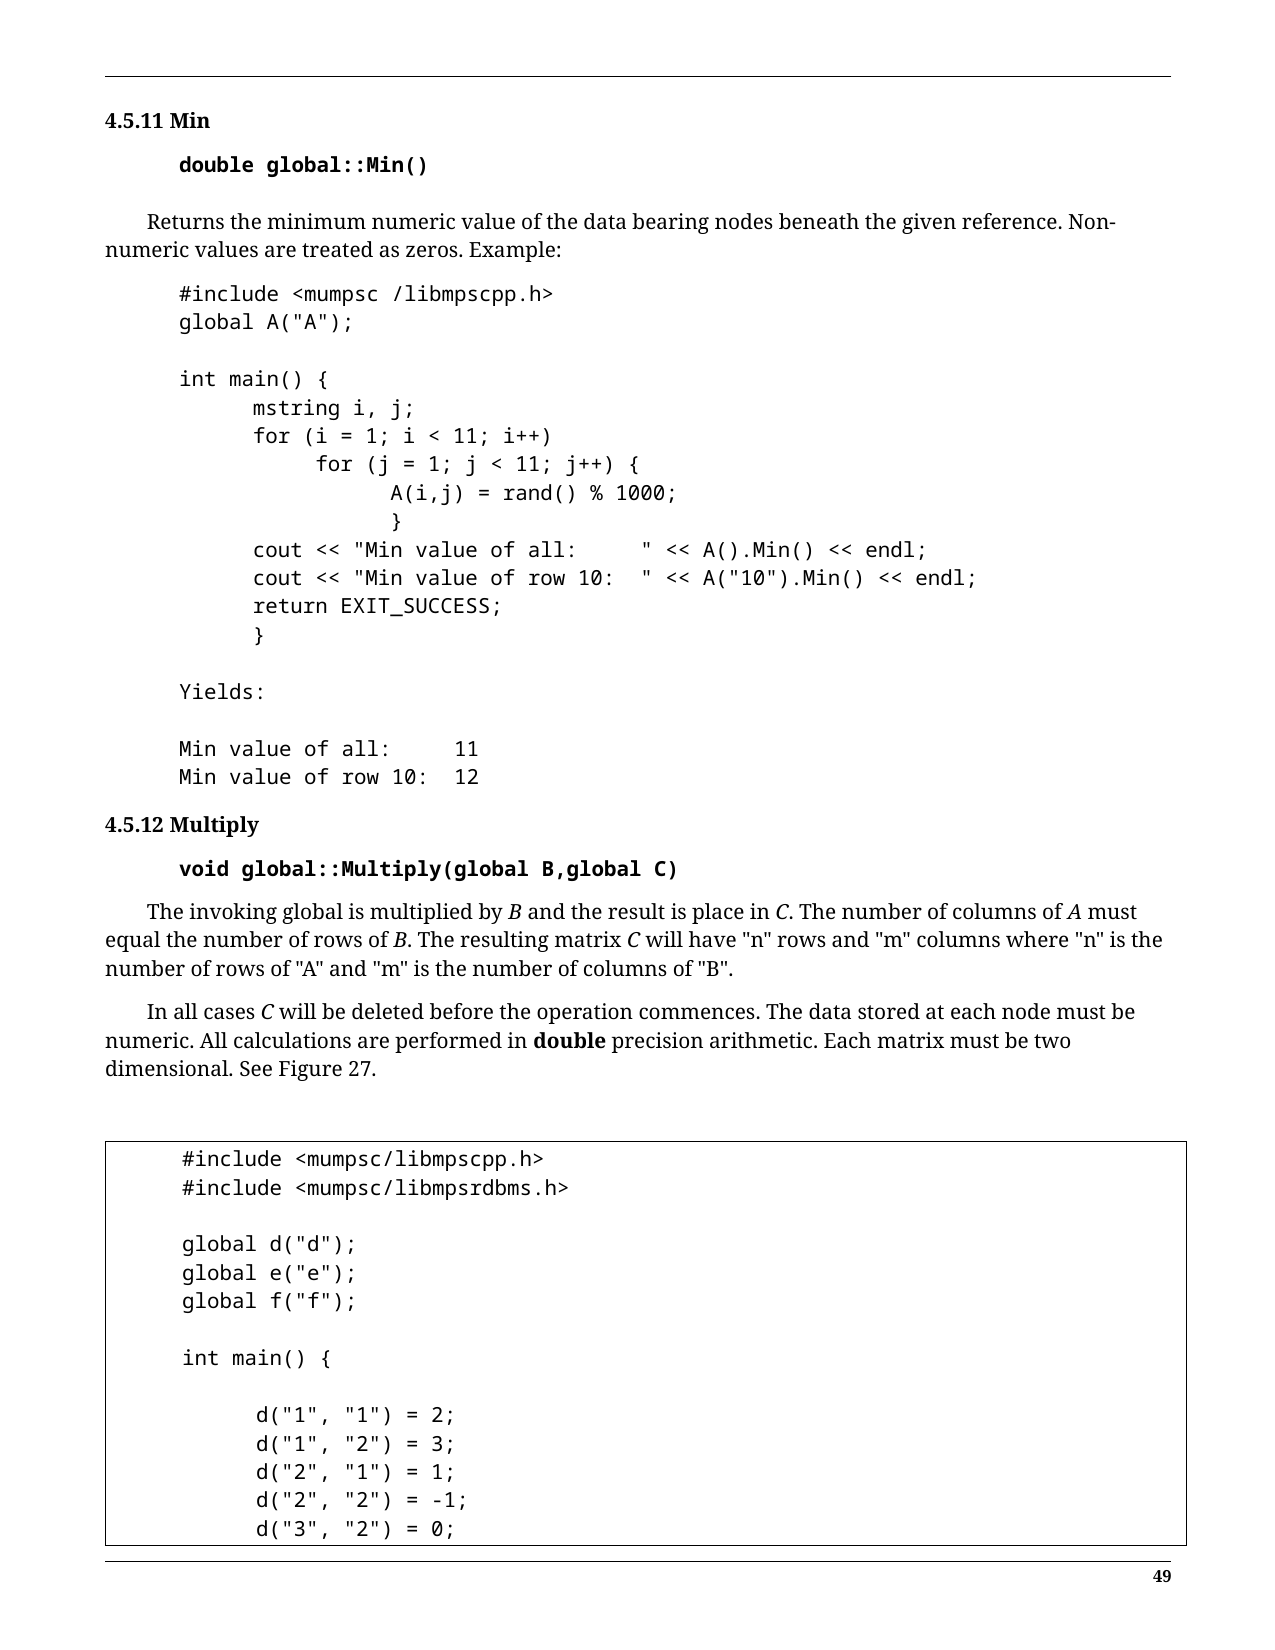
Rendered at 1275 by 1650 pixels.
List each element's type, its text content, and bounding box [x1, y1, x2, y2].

text double global::Min() [179, 150, 1186, 178]
text Min value of all: 11 [179, 734, 1186, 762]
text The invoking global is multiplied by B and the result is place in C. The number of columns of A must equal the number of rows of B. The resulting matrix C will have "n" rows and "m" columns where "n" is the number of rows of "A" and "m" is the number of columns of "B". [105, 897, 1186, 982]
text } [253, 620, 1186, 648]
text for (j = 1; j < 11; j++) { [253, 449, 1186, 478]
subtitle Min [105, 107, 1186, 135]
table_header #include <mumpsc/libmpscpp.h> #include <mumpsc/libmpsrdbms.h> global d("d"); global e("e"); global f("f"); int main() { d("1", "1") = 2; d("1", "2") = 3; d("2", "1") = 1; d("2", "2") = -1; d("3", "2") = 0; [106, 1142, 1186, 1545]
text for (i = 1; i < 11; i++) [253, 421, 1186, 449]
text Yields: [179, 677, 1186, 705]
text Min value of row 10: 12 [179, 762, 1186, 791]
text global A("A"); [179, 307, 1186, 336]
text return EXIT_SUCCESS; [253, 592, 1186, 620]
subtitle Multiply [105, 810, 1186, 839]
text #include <mumpsc /libmpscpp.h> [179, 279, 1186, 307]
text Returns the minimum numeric value of the data bearing nodes beneath the given reference. Non-numeric values are treated as zeros. Example: [105, 207, 1186, 264]
text A(i,j) = rand() % 1000; [253, 478, 1186, 506]
text cout << "Min value of all: " << A().Min() << endl; [253, 535, 1186, 563]
text void global::Multiply(global B,global C) [179, 854, 1186, 882]
text cout << "Min value of row 10: " << A("10").Min() << endl; [253, 563, 1186, 592]
text mstring i, j; [253, 393, 1186, 421]
text } [253, 506, 1186, 535]
text In all cases C will be deleted before the operation commences. The data stored at each node must be numeric. All calculations are performed in double precision arithmetic. Each matrix must be two dimensional. See Figure 27. [105, 997, 1186, 1083]
text int main() { [179, 364, 1186, 393]
